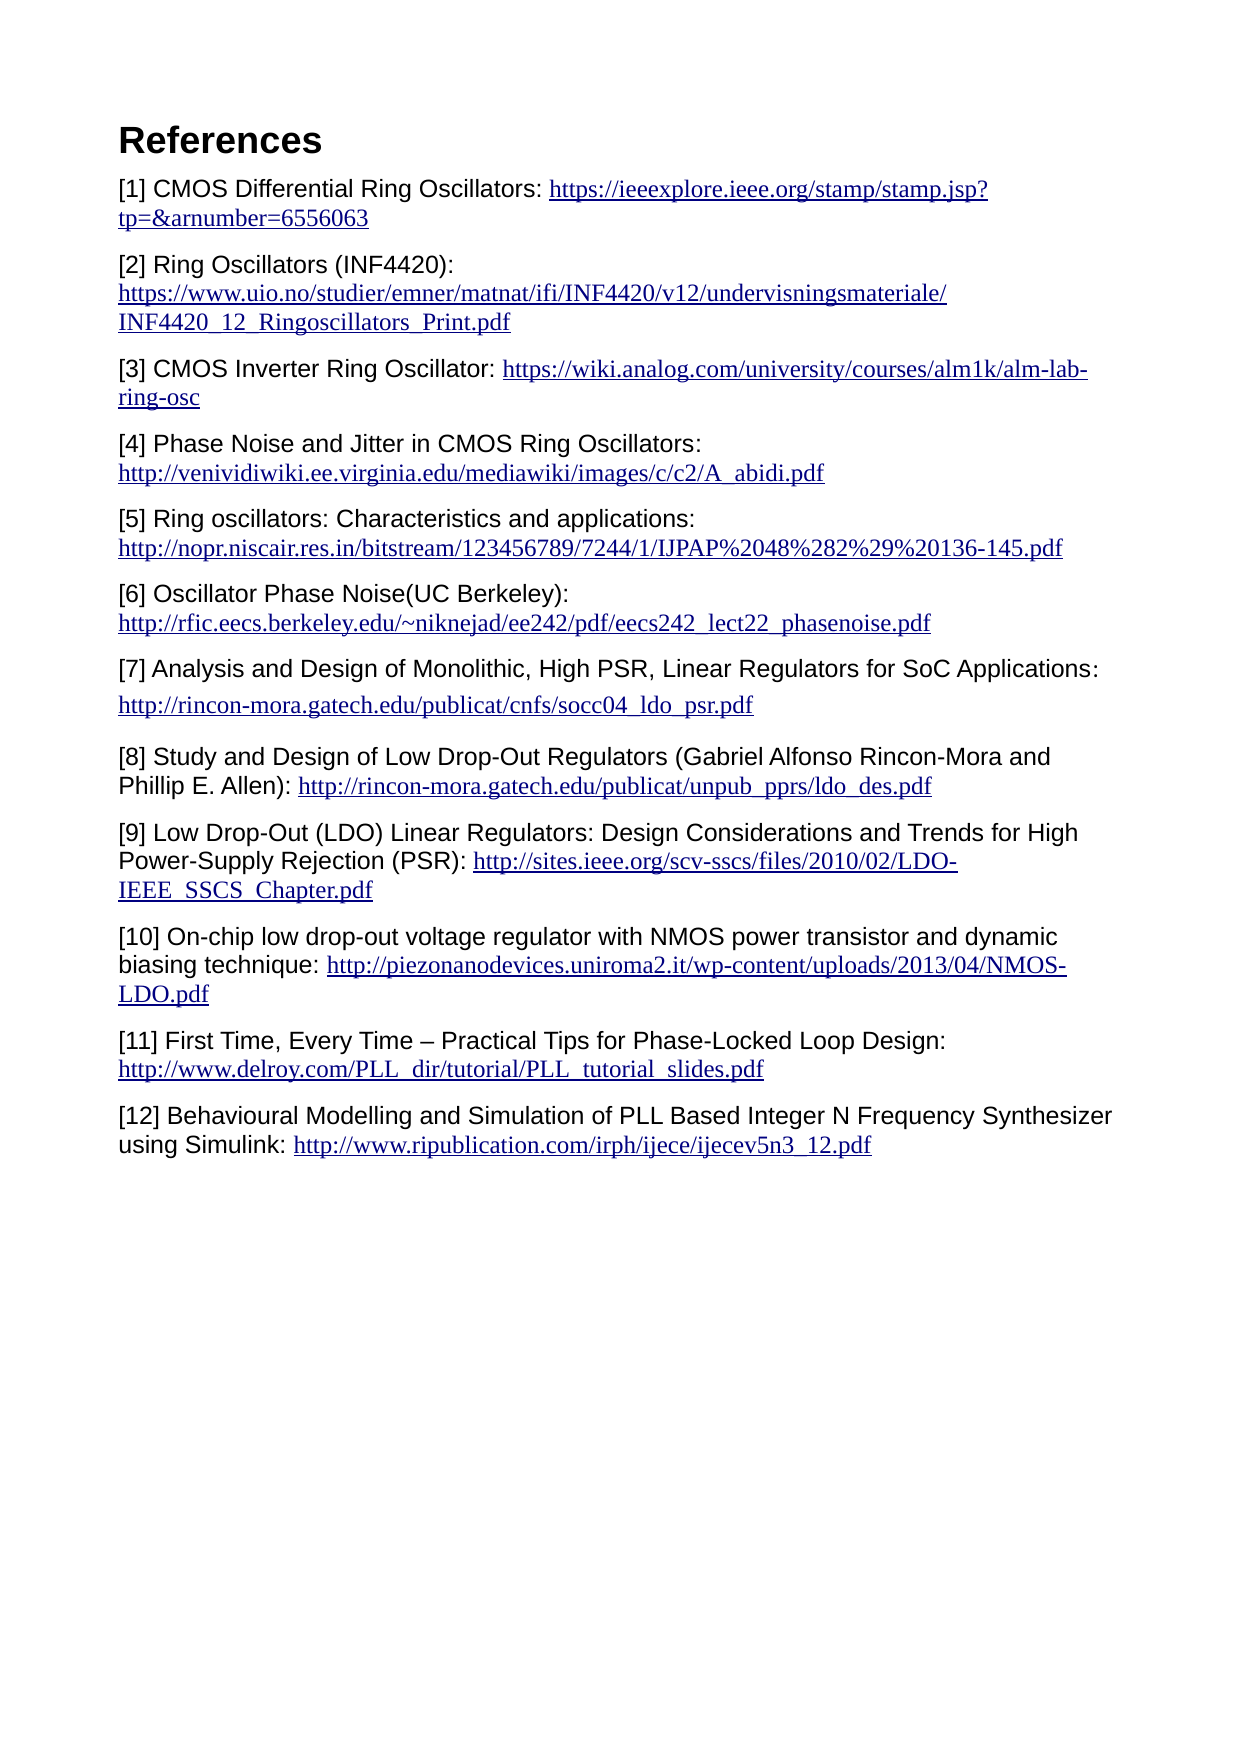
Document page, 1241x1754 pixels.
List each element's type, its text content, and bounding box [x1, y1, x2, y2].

text [12] Behavioural Modelling and Simulation of PLL Based Integer N Frequency Synthesizer using Simulink: http://www.ripublication.com/irph/ijece/ijecev5n3_12.pdf [118, 1101, 1122, 1158]
text [7] Analysis and Design of Monolithic, High PSR, Linear Regulators for SoC Applications: http://rincon-mora.gatech.edu/publicat/cnfs/socc04_ldo_psr.pdf [118, 654, 1122, 719]
subtitle References [118, 118, 1122, 162]
text [5] Ring oscillators: Characteristics and applications: http://nopr.niscair.res.in/bitstream/123456789/7244/1/IJPAP%2048%282%29%20136-145.pdf [118, 504, 1122, 562]
text [6] Oscillator Phase Noise(UC Berkeley): http://rfic.eecs.berkeley.edu/~niknejad/ee242/pdf/eecs242_lect22_phasenoise.pdf [118, 579, 1122, 637]
text [4] Phase Noise and Jitter in CMOS Ring Oscillators: http://venividiwiki.ee.virginia.edu/mediawiki/images/c/c2/A_abidi.pdf [118, 429, 1122, 486]
text [1] CMOS Differential Ring Oscillators: https://ieeexplore.ieee.org/stamp/stamp.jsp?tp=&arnumber=6556063 [118, 174, 1122, 232]
text [9] Low Drop-Out (LDO) Linear Regulators: Design Considerations and Trends for High Power-Supply Rejection (PSR): http://sites.ieee.org/scv-sscs/files/2010/02/LDO-IEEE_SSCS_Chapter.pdf [118, 817, 1122, 904]
text [11] First Time, Every Time – Practical Tips for Phase-Locked Loop Design: http://www.delroy.com/PLL_dir/tutorial/PLL_tutorial_slides.pdf [118, 1026, 1122, 1083]
text [8] Study and Design of Low Drop-Out Regulators (Gabriel Alfonso Rincon-Mora and Phillip E. Allen): http://rincon-mora.gatech.edu/publicat/unpub_pprs/ldo_des.pdf [118, 742, 1122, 800]
text [10] On-chip low drop-out voltage regulator with NMOS power transistor and dynamic biasing technique: http://piezonanodevices.uniroma2.it/wp-content/uploads/2013/04/NMOS-LDO.pdf [118, 922, 1122, 1008]
text [2] Ring Oscillators (INF4420): https://www.uio.no/studier/emner/matnat/ifi/INF4420/v12/undervisningsmateriale/INF4420_12_Ringoscillators_Print.pdf [118, 249, 1122, 336]
text [3] CMOS Inverter Ring Oscillator: https://wiki.analog.com/university/courses/alm1k/alm-lab-ring-osc [118, 353, 1122, 411]
